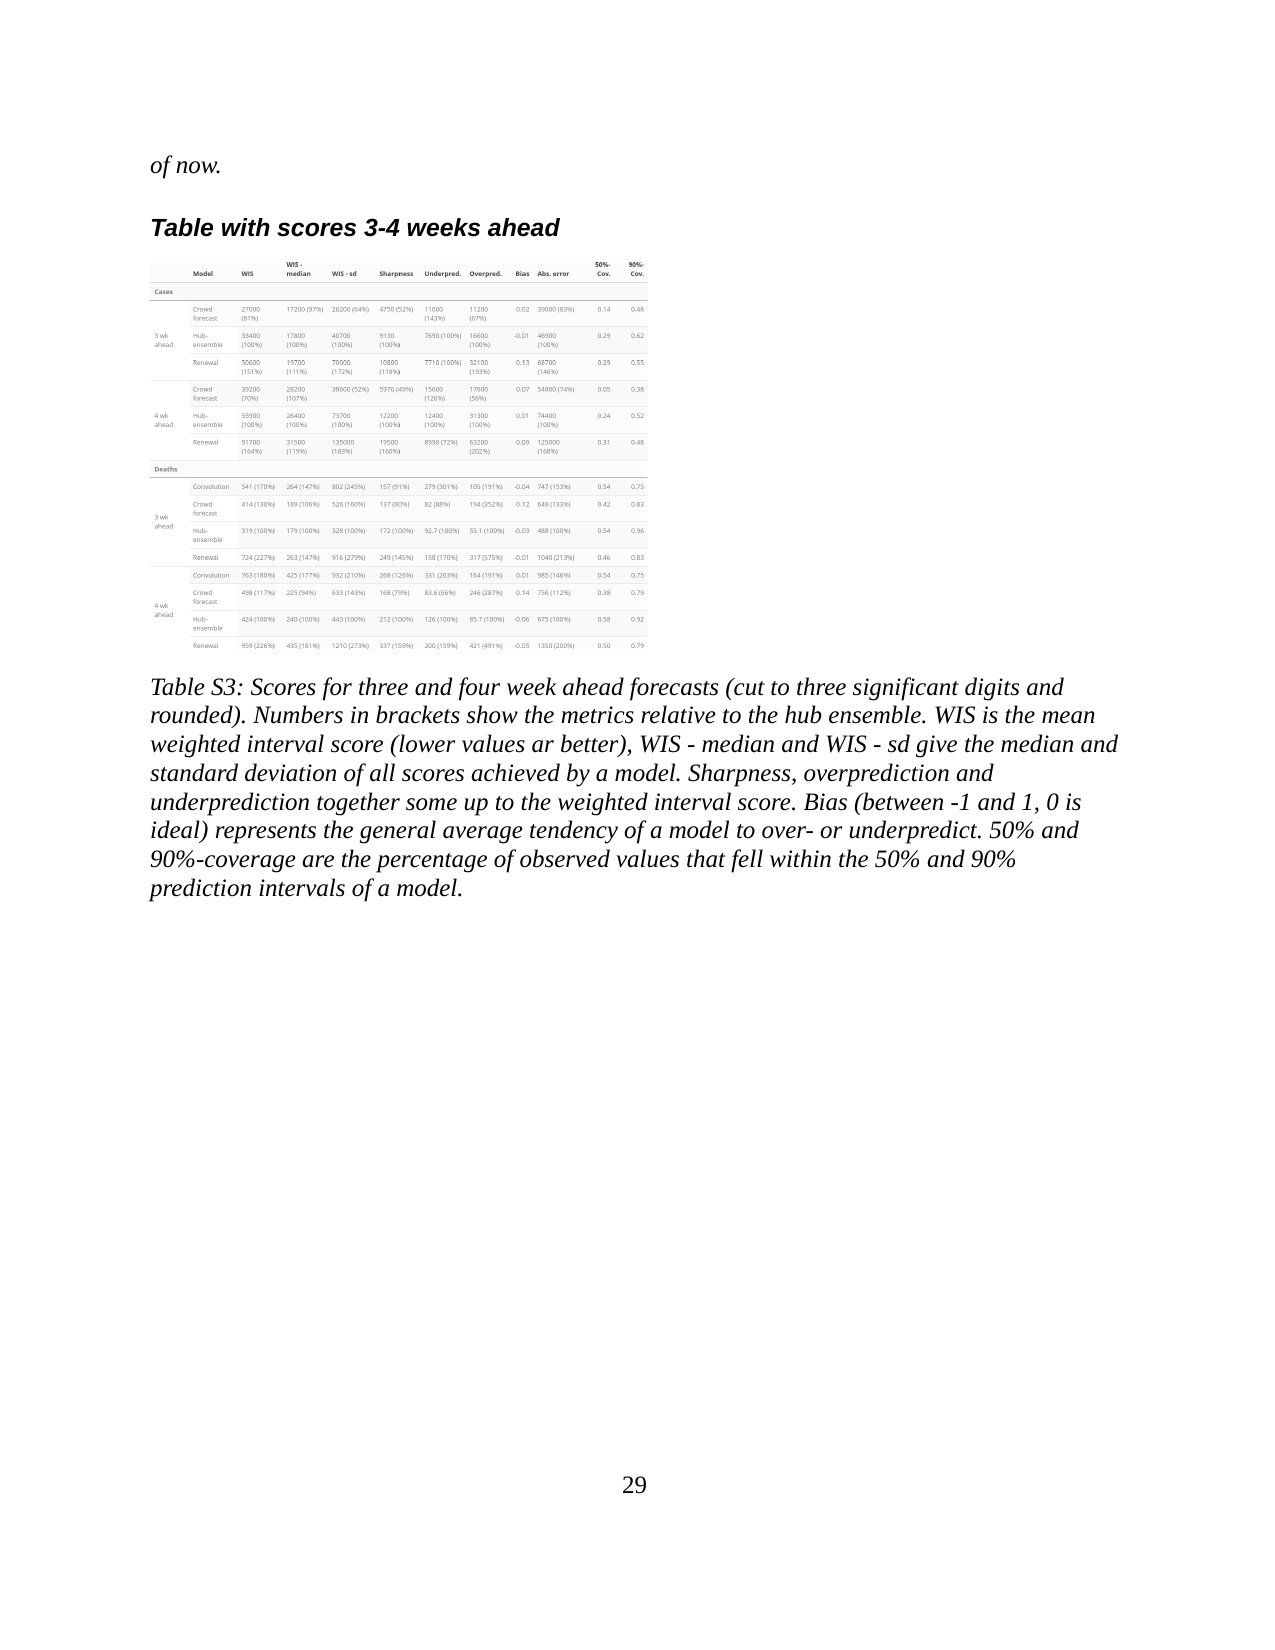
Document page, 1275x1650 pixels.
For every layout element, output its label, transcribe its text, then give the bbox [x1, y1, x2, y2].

picture [150, 262, 648, 654]
text of now. [150, 150, 1125, 179]
text Table S3: Scores for three and four week ahead forecasts (cut to three significant digits and rounded). Numbers in brackets show the metrics relative to the hub ensemble. WIS is the mean weighted interval score (lower values ar better), WIS - median and WIS - sd give the median and standard deviation of all scores achieved by a model. Sharpness, overprediction and underprediction together some up to the weighted interval score. Bias (between -1 and 1, 0 is ideal) represents the general average tendency of a model to over- or underpredict. 50% and 90%-coverage are the percentage of observed values that fell within the 50% and 90% prediction intervals of a model. [150, 672, 1125, 902]
subtitle Table with scores 3-4 weeks ahead [150, 213, 1125, 241]
